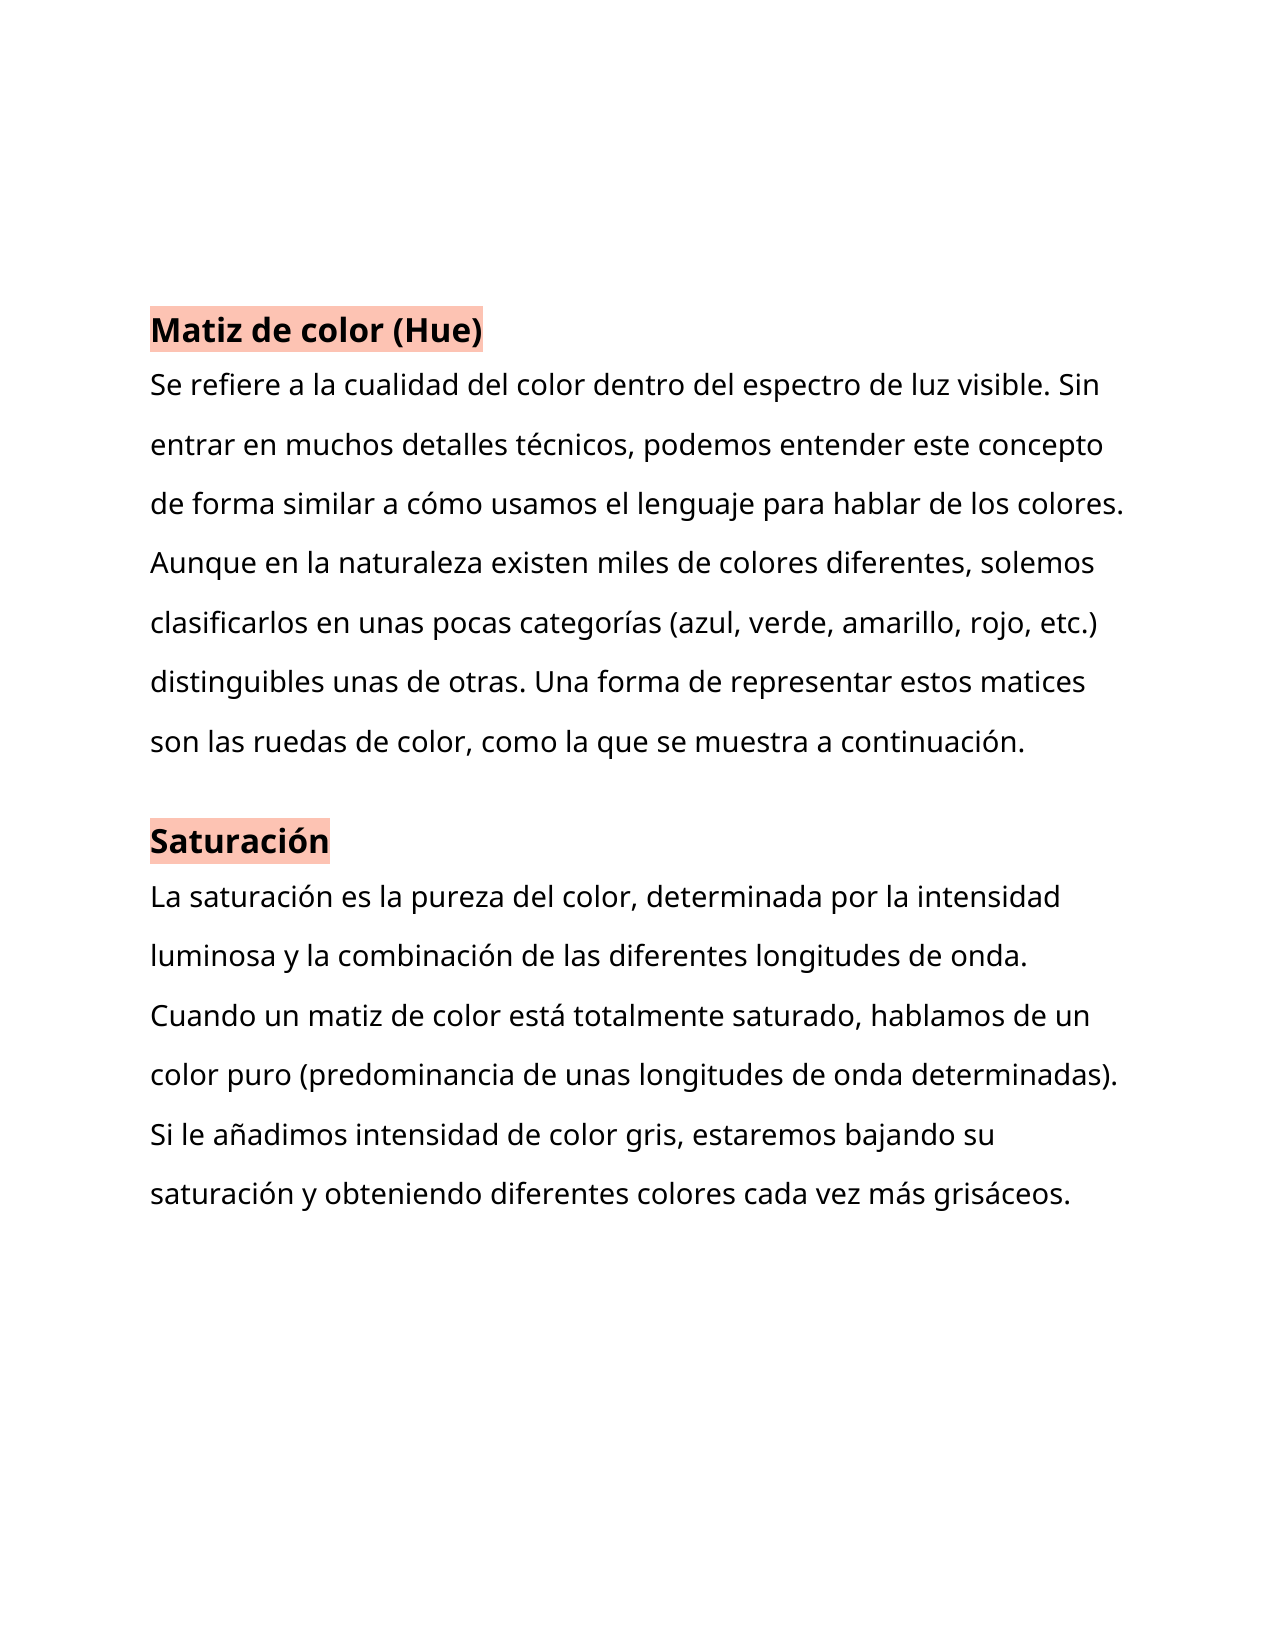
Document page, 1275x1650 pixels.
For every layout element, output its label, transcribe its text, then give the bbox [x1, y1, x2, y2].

text La saturación es la pureza del color, determinada por la intensidad luminosa y la combinación de las diferentes longitudes de onda. Cuando un matiz de color está totalmente saturado, hablamos de un color puro (predominancia de unas longitudes de onda determinadas). Si le añadimos intensidad de color gris, estaremos bajando su saturación y obteniendo diferentes colores cada vez más grisáceos. [150, 876, 1125, 1213]
text Se refiere a la cualidad del color dentro del espectro de luz visible. Sin entrar en muchos detalles técnicos, podemos entender este concepto de forma similar a cómo usamos el lenguaje para hablar de los colores. Aunque en la naturaleza existen miles de colores diferentes, solemos clasificarlos en unas pocas categorías (azul, verde, amarillo, rojo, etc.) distinguibles unas de otras. Una forma de representar estos matices son las ruedas de color, como la que se muestra a continuación. [150, 364, 1125, 761]
subtitle Matiz de color (Hue) [483, 306, 1125, 352]
subtitle Saturación [330, 818, 1125, 864]
